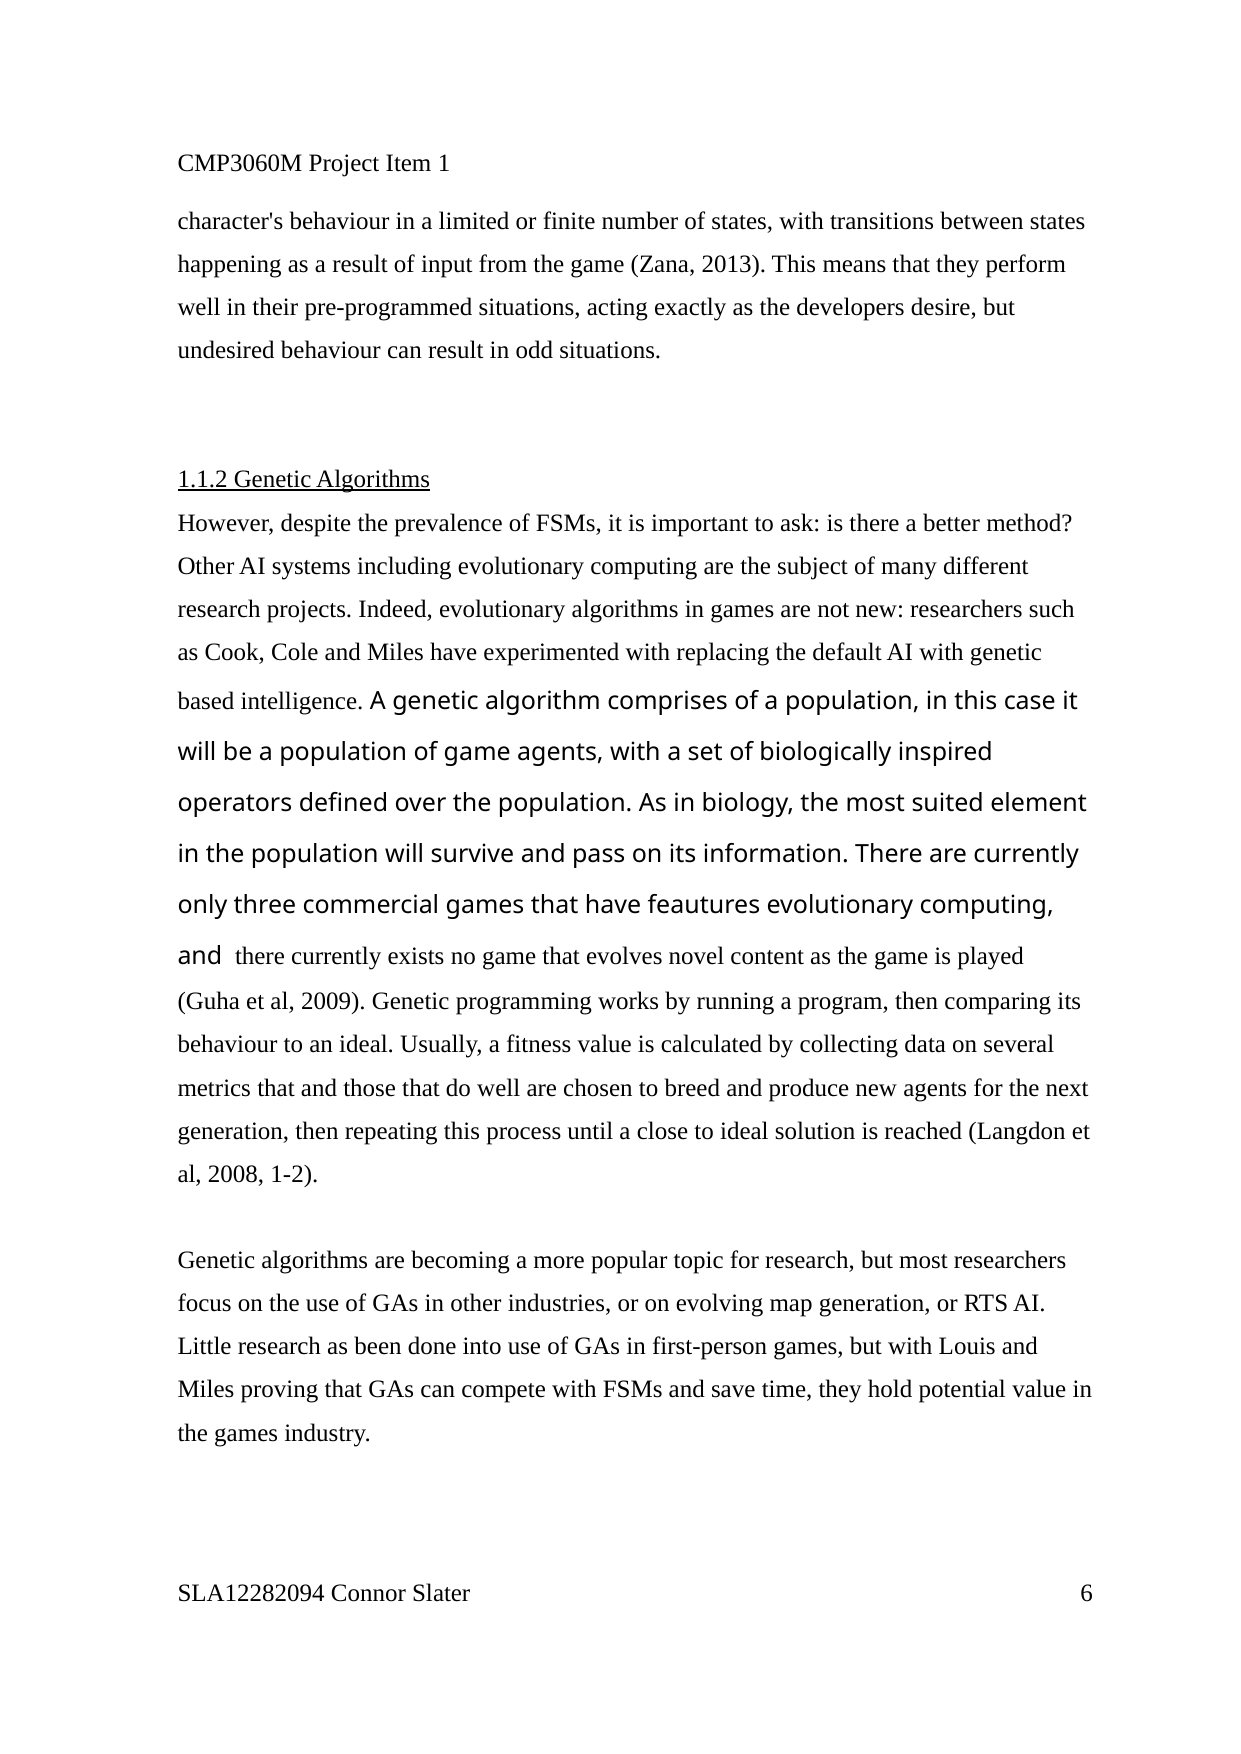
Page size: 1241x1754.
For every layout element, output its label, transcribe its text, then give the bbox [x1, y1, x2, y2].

text Genetic algorithms are becoming a more popular topic for research, but most researchers focus on the use of GAs in other industries, or on evolving map generation, or RTS AI. Little research as been done into use of GAs in first-person games, but with Louis and Miles proving that GAs can compete with FSMs and save time, they hold potential value in the games industry. [177, 1245, 1093, 1446]
text However, despite the prevalence of FSMs, it is important to ask: is there a better method? Other AI systems including evolutionary computing are the subject of many different research projects. Indeed, evolutionary algorithms in games are not new: researchers such as Cook, Cole and Miles have experimented with replacing the default AI with genetic based intelligence. A genetic algorithm comprises of a population, in this case it will be a population of game agents, with a set of biologically inspired operators defined over the population. As in biology, the most suited element in the population will survive and pass on its information. There are currently only three commercial games that have feautures evolutionary computing, and there currently exists no game that evolves novel content as the game is played (Guha et al, 2009). Genetic programming works by running a program, then comparing its behaviour to an ideal. Usually, a fitness value is calculated by collecting data on several metrics that and those that do well are chosen to breed and produce new agents for the next generation, then repeating this process until a close to ideal solution is reached (Langdon et al, 2008, 1-2). [177, 508, 1093, 1188]
text 1.1.2 Genetic Algorithms [177, 464, 1093, 493]
text character's behaviour in a limited or finite number of states, with transitions between states happening as a result of input from the game (Zana, 2013). This means that they perform well in their pre-programmed situations, acting exactly as the developers desire, but undesired behaviour can result in odd situations. [177, 206, 1093, 364]
